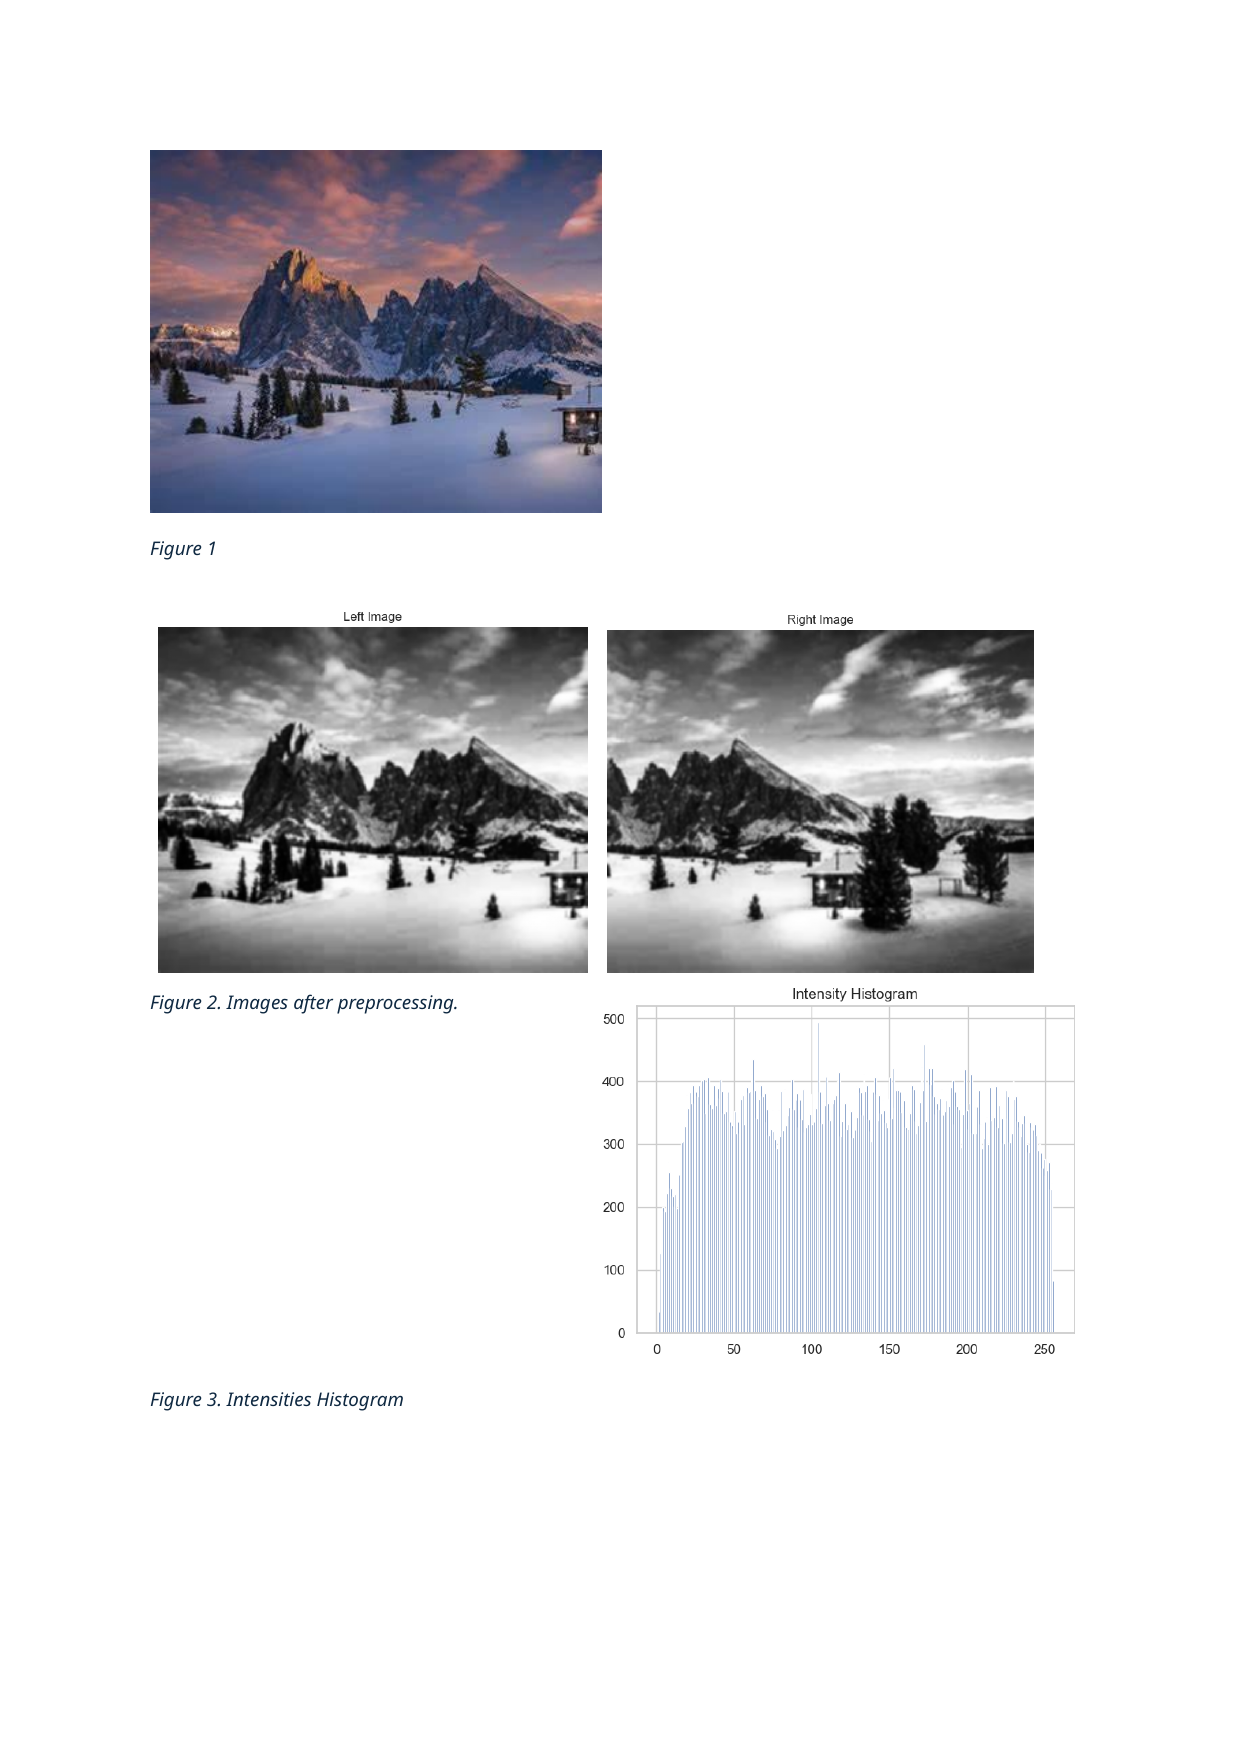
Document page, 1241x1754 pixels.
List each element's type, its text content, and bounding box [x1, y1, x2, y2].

text Figure 1 [150, 535, 1090, 560]
text Figure 2. Images after preprocessing. [150, 989, 593, 1015]
text Figure 3. Intensities Histogram [150, 1387, 1090, 1412]
